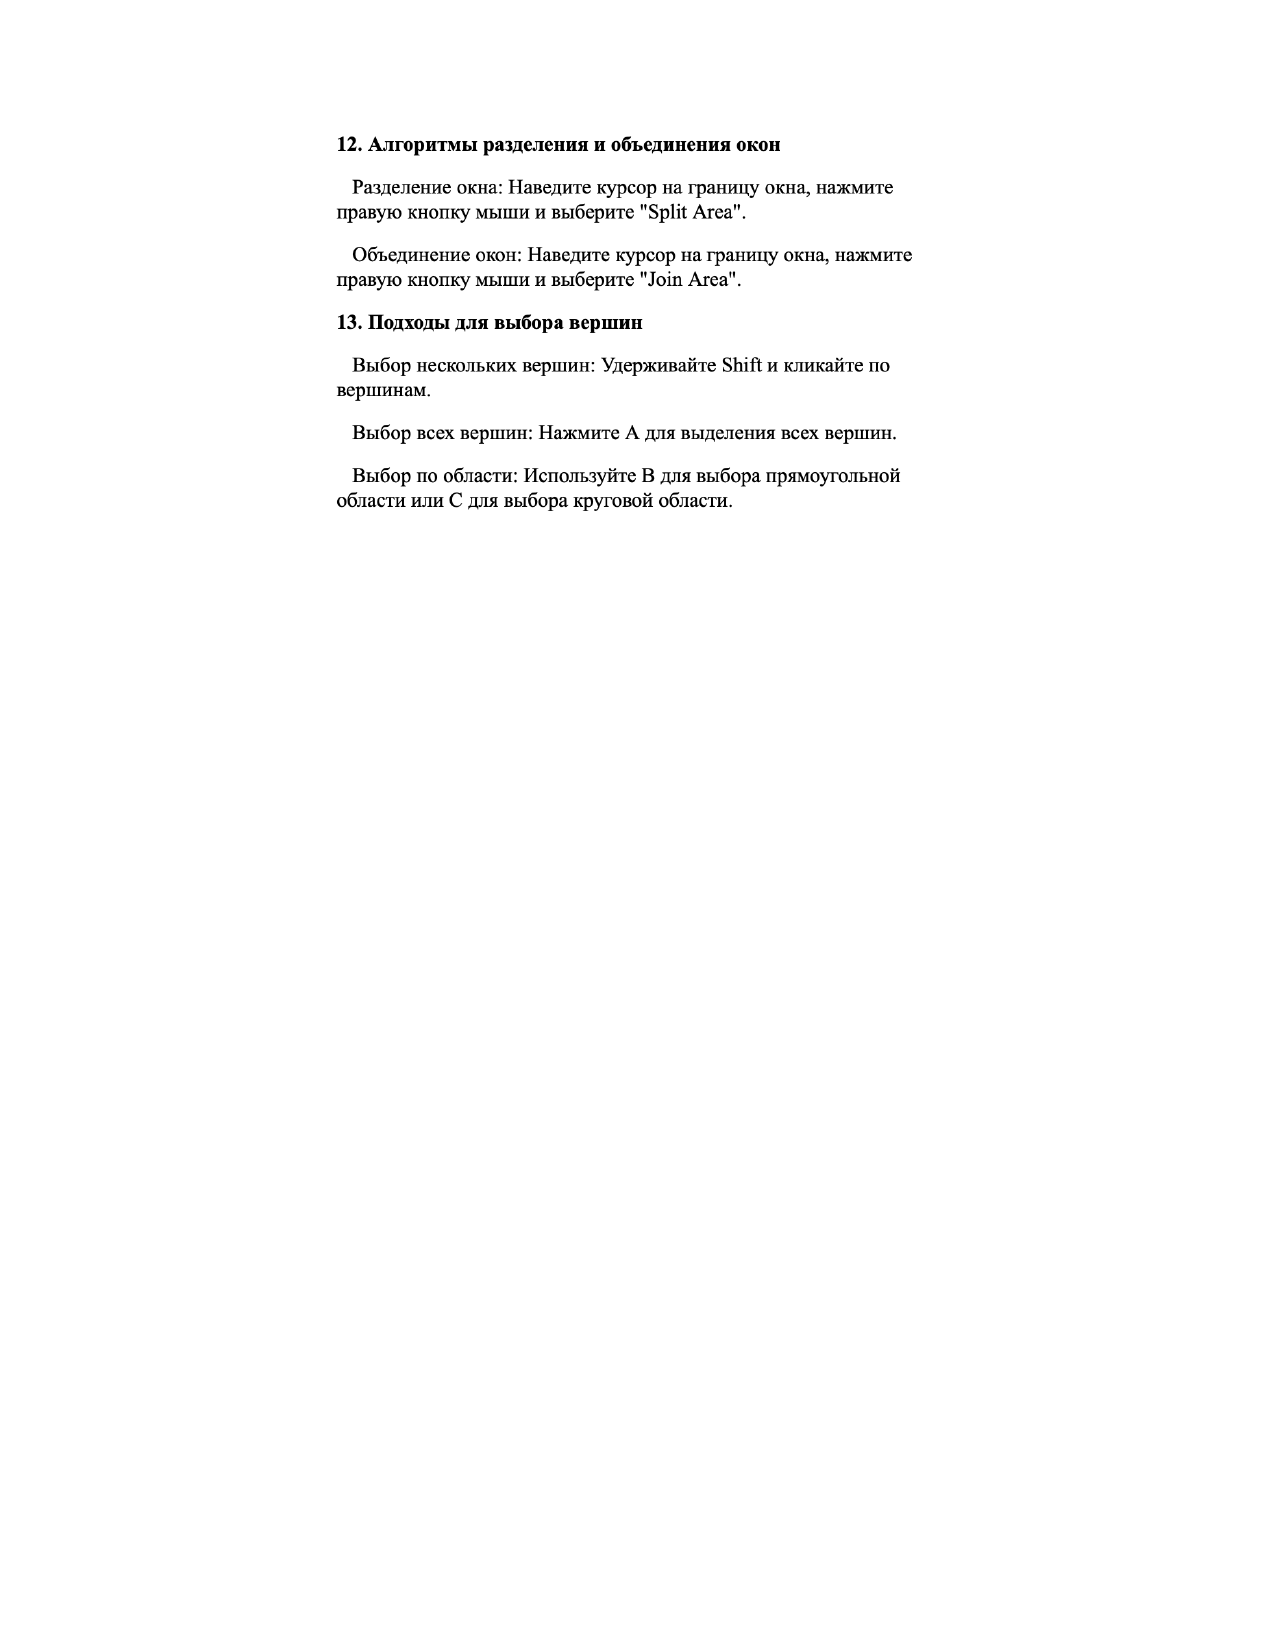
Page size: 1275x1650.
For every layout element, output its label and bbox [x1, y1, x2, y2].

picture [274, 118, 1001, 535]
